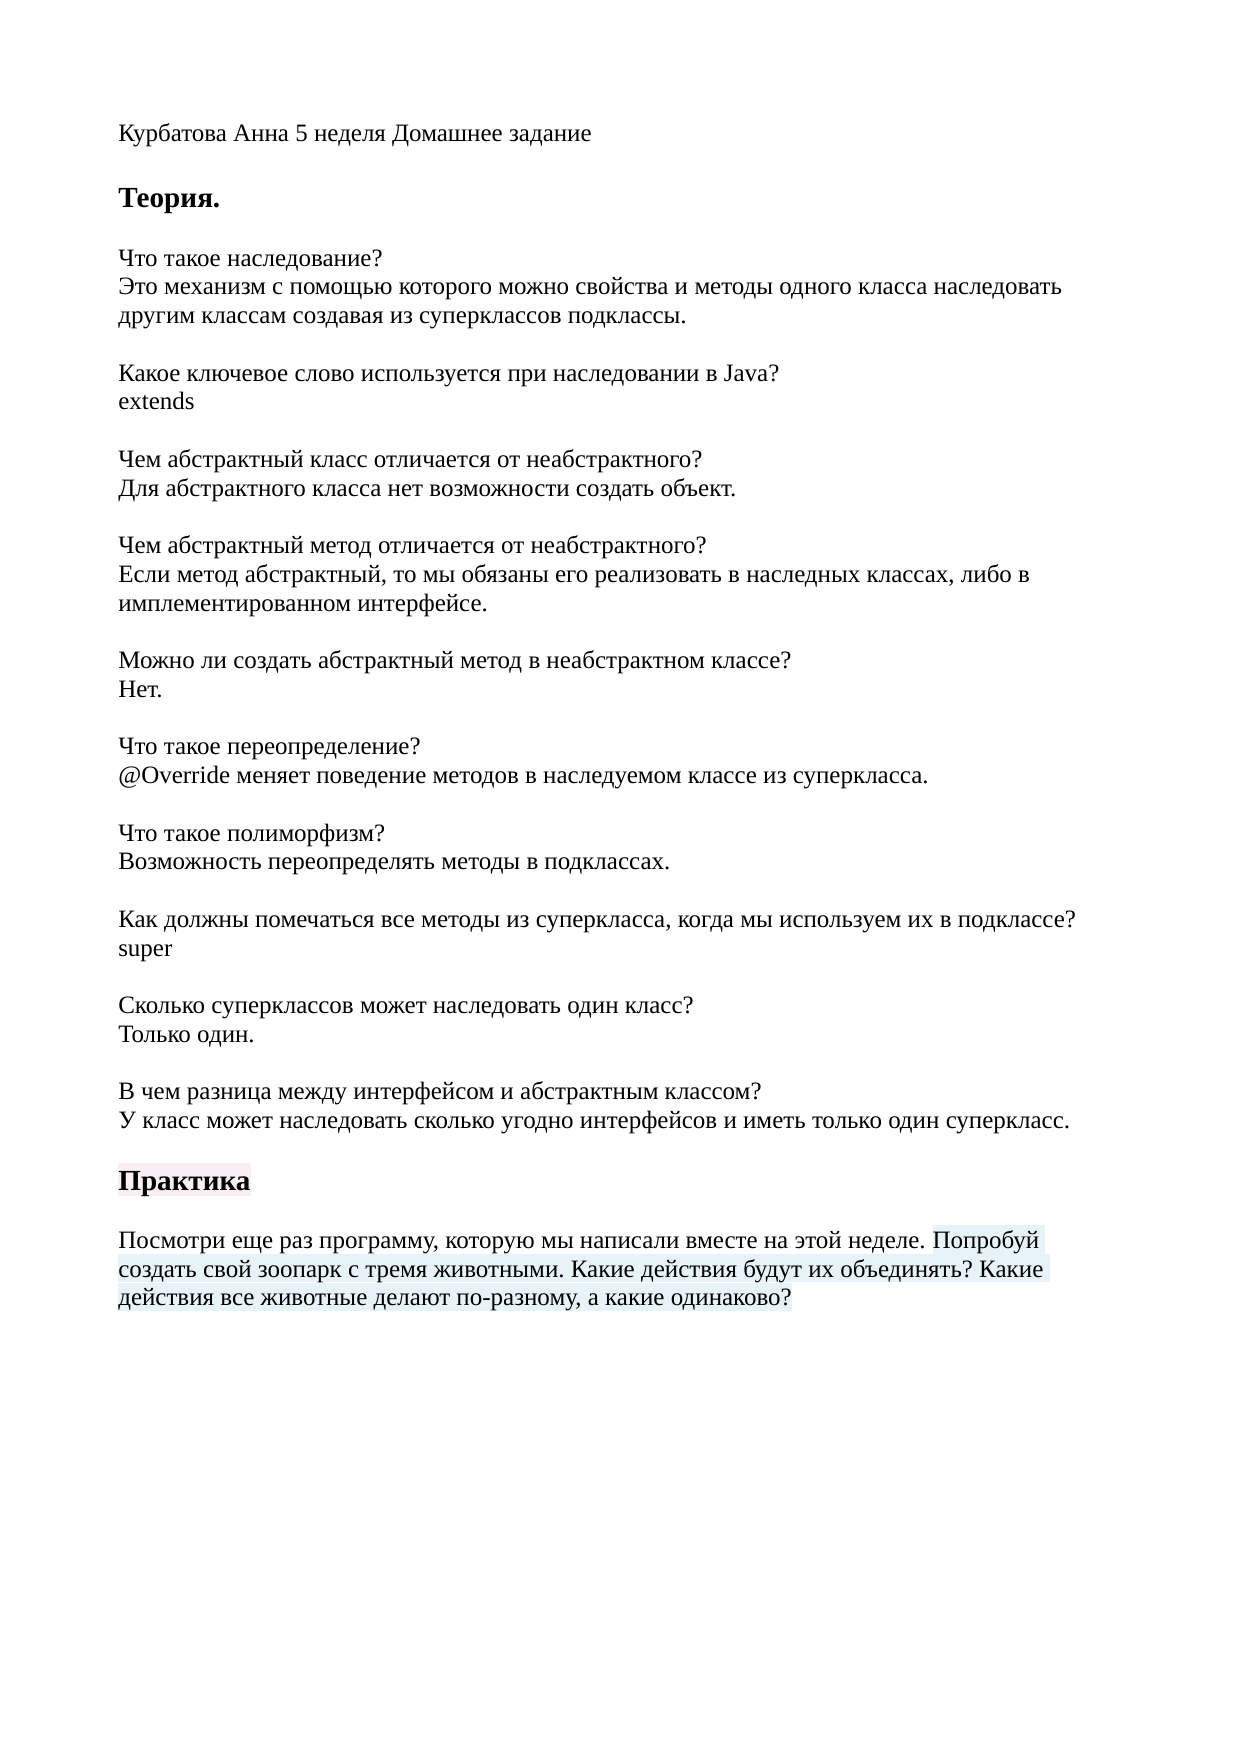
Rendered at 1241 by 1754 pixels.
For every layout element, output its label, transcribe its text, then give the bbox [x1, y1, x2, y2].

text Что такое переопределение? [118, 731, 1122, 760]
text extends [118, 386, 1122, 415]
text Чем абстрактный метод отличается от неабстрактного? [118, 530, 1122, 559]
text Только один. [118, 1019, 1122, 1048]
text @Override меняет поведение методов в наследуемом классе из суперкласса. [118, 760, 1122, 789]
text Для абстрактного класса нет возможности создать объект. [118, 473, 1122, 501]
text Можно ли создать абстрактный метод в неабстрактном классе? [118, 645, 1122, 674]
text Какое ключевое слово используется при наследовании в Java? [118, 358, 1122, 386]
text Если метод абстрактный, то мы обязаны его реализовать в наследных классах, либо в имплементированном интерфейсе. [118, 559, 1122, 616]
text Что такое наследование? [118, 243, 1122, 271]
text Сколько суперклассов может наследовать один класс? [118, 990, 1122, 1019]
text Теория. [118, 180, 1122, 214]
text Возможность переопределять методы в подклассах. [118, 846, 1122, 875]
text Посмотри еще раз программу, которую мы написали вместе на этой неделе. Попробуй создать свой зоопарк с тремя животными. Какие действия будут их объединять? Какие действия все животные делают по-разному, а какие одинаково? [118, 1225, 1122, 1311]
text Нет. [118, 674, 1122, 703]
text Курбатова Анна 5 неделя Домашнее задание [118, 118, 1122, 147]
text Что такое полиморфизм? [118, 818, 1122, 846]
text Практика [118, 1163, 1122, 1196]
text Как должны помечаться все методы из суперкласса, когда мы используем их в подклассе? [118, 904, 1122, 933]
text Чем абстрактный класс отличается от неабстрактного? [118, 444, 1122, 473]
text В чем разница между интерфейсом и абстрактным классом? [118, 1076, 1122, 1105]
text super [118, 933, 1122, 961]
text Это механизм с помощью которого можно свойства и методы одного класса наследовать другим классам создавая из суперклассов подклассы. [118, 271, 1122, 329]
text У класс может наследовать сколько угодно интерфейсов и иметь только один суперкласс. [118, 1105, 1122, 1134]
